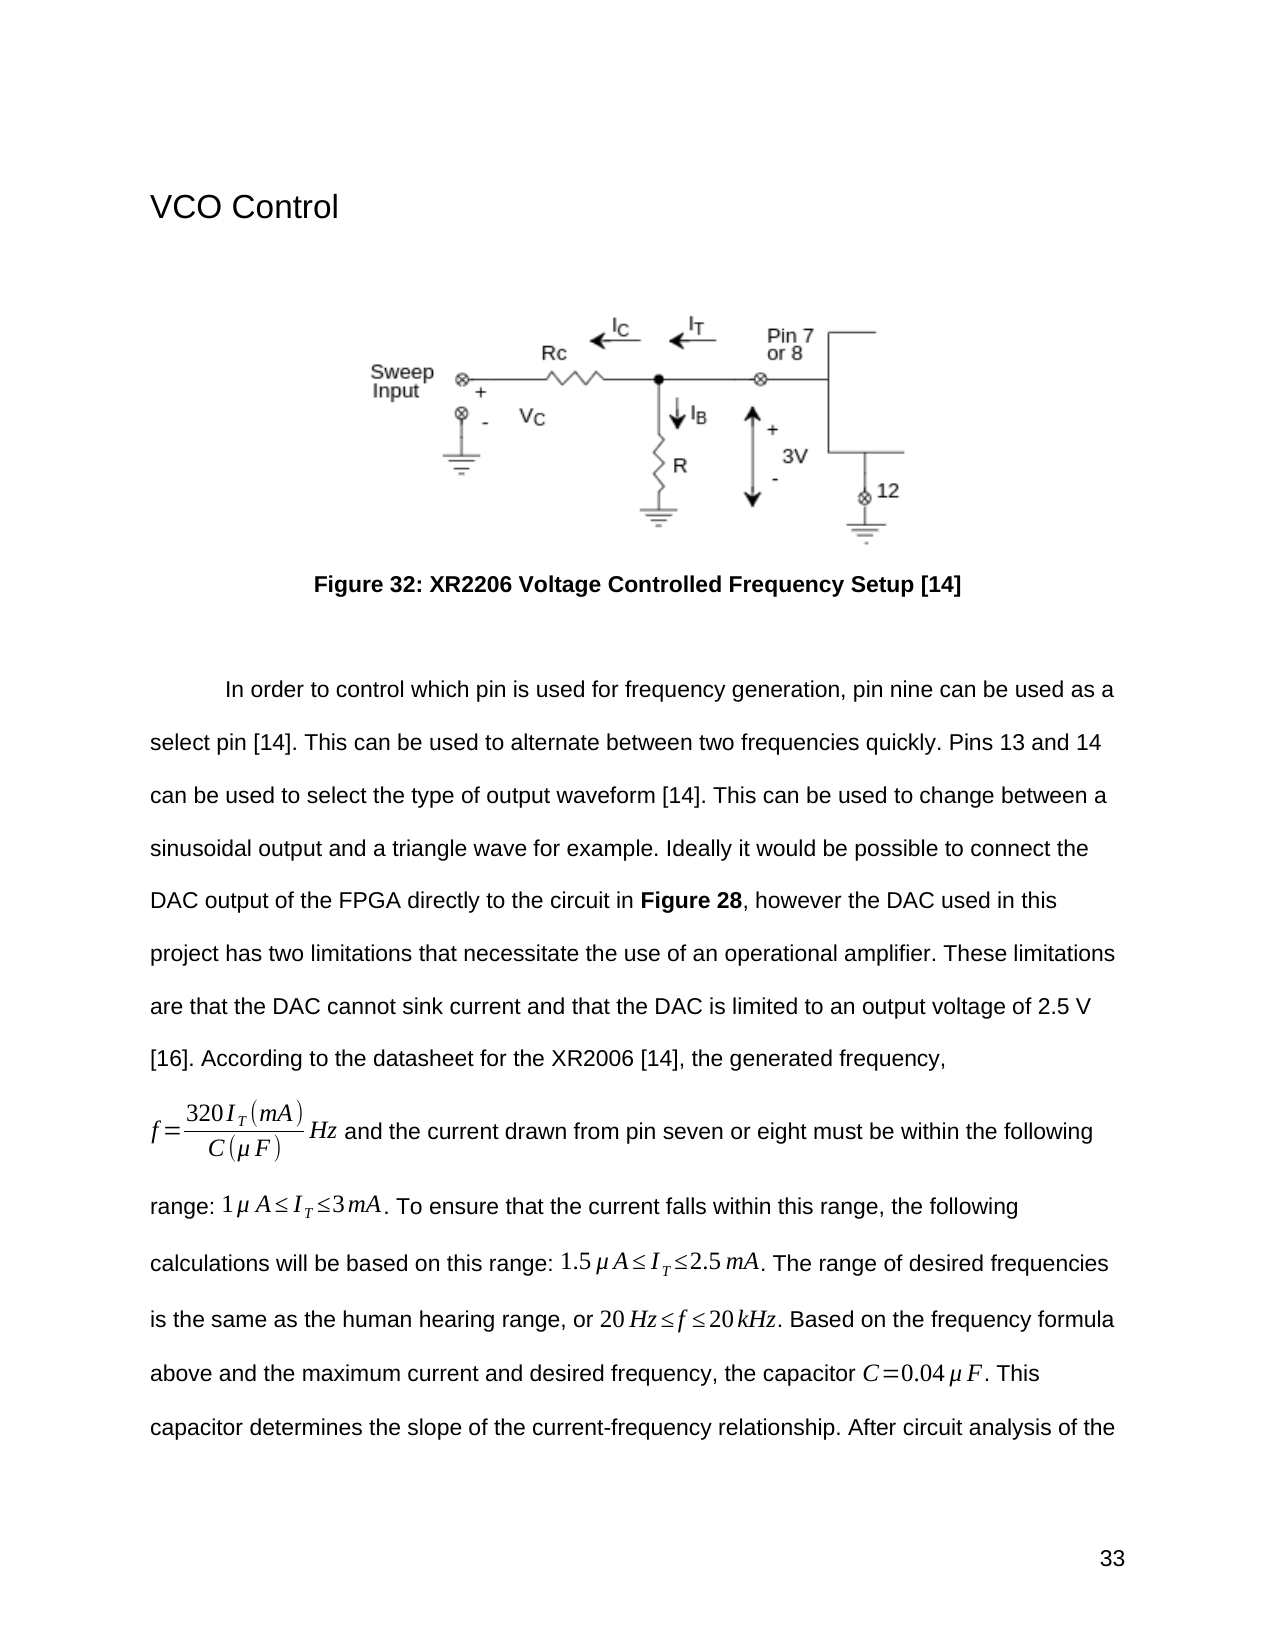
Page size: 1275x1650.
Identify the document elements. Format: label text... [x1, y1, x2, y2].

picture [363, 307, 912, 553]
text In order to control which pin is used for frequency generation, pin nine can be used as a select pin [14]. This can be used to alternate between two frequencies quickly. Pins 13 and 14 can be used to select the type of output waveform [14]. This can be used to change between a sinusoidal output and a triangle wave for example. Ideally it would be possible to connect the DAC output of the FPGA directly to the circuit in Figure 28, however the DAC used in this project has two limitations that necessitate the use of an operational amplifier. These limitations are that the DAC cannot sink current and that the DAC is limited to an output voltage of 2.5 V [16]. According to the datasheet for the XR2006 [14], the generated frequency, and the current drawn from pin seven or eight must be within the following range: . To ensure that the current falls within this range, the following calculations will be based on this range: . The range of desired frequencies is the same as the human hearing range, or . Based on the frequency formula above and the maximum current and desired frequency, the capacitor . This capacitor determines the slope of the current-frequency relationship. After circuit analysis of the circuit in Figure 27, the current drawn from pins seven or eight is found to be . Substituting the minimum and maximum values for the voltage and current into this equation yields two equations with the two unknowns being the two resistor values. In order for this equation to have a solution for which the resistor values are both positive, the applied voltage must be greater than three. An operational amplifier is already needed so it is easy to set it up so that the DAC voltage is doubled for a maximum of five. Solving this equation yields the resistor values . [150, 676, 1125, 1440]
subtitle VCO Control [150, 187, 1125, 226]
text Figure 32: XR2206 Voltage Controlled Frequency Setup [14] [150, 571, 1125, 597]
